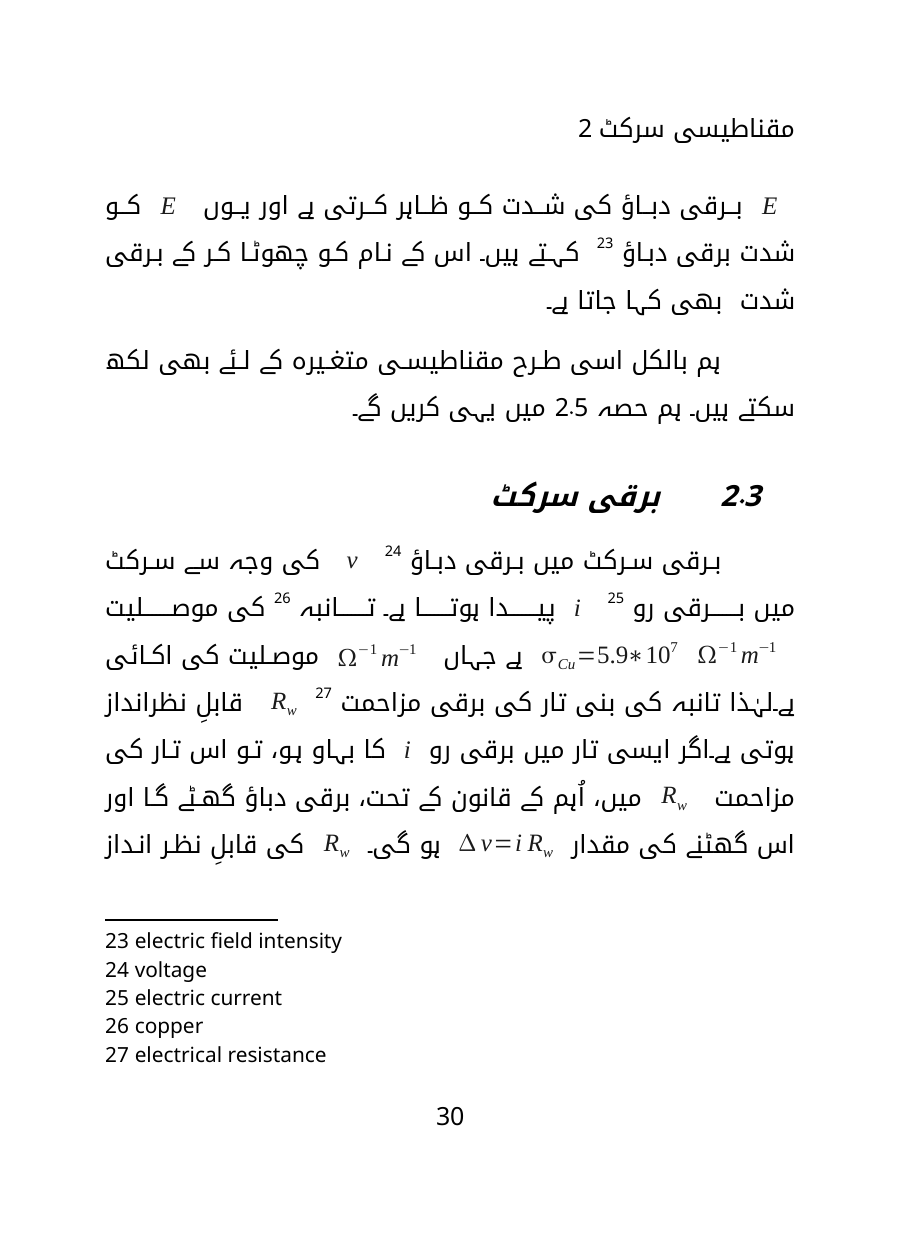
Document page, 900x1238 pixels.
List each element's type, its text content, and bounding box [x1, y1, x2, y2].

text copper [105, 1012, 795, 1040]
subtitle برقی سرکٹ [105, 469, 720, 525]
text electric field intensity [105, 926, 795, 955]
text electric current [105, 983, 795, 1012]
text voltage [105, 955, 795, 983]
text برقی سرکٹ میں برقی دباؤ کی وجہ سے سرکٹ میں برقی رو پیدا ہوتا ہے۔ تانبہ کی موصلیت ہے جہاں موصلیت کی اکائی ہے۔لہٰذا تانبہ کی بنی تار کی برقی مزاحمت قابلِ نظرانداز ہوتی ہے۔اگر ایسی تار میں برقی روکا بہاو ہو، تو اس تار کی مزاحمت میں، اُہم کے قانون کے تحت، برقی دباؤ گھٹے گا اور اس گھٹنے کی مقدارہو گی۔کی قابلِ نظر انداز ہونے کی وجہ سے یہ مقدار بھی قابلِ نظر انداز ہو گی۔ اس کا مطلب ہے کہ یہ تار برقی دباؤ کو، بغیر گھٹائے، ایک جگہ سے دوسری جگہ پہنچا سکتا ہے۔ اسی لئے تانبہ کی تار کو عموما برقی دباؤ ایک جگہ سے دوسری جگہ پہنچانے کے لئے استعمال کیا جاتا ہے اور اس کی مزاحمت کو صفر ہی سمجھا جاتا ہے۔ شکل 2.3 حصہ الف میں ایک ایسا ہی برقی سرکٹ دکھایا گیا ہے۔اس سرکٹ میں قل تار کی مزاحمتہے۔ اگر تار کی مزاحمت کو نظرانداز کیا جا سکے تو ہمیں سرکٹ 2.3 حصہ ب ملتا ہے۔اس سرکٹ میں برقی دباؤ کو مزاحمتتک بغیر کم کئے پہنچایا گیا ہے۔ [105, 537, 795, 869]
text ہیں۔ شکل سے واضع ہے کہ برقی رو سلاخ کی رقبہ عمودی تراشسے گزرتی ہے لہٰذا مساوات 2.10 کے تحتبرقی رو کی کثافت کو ظاہر کرتی ہے۔ اسی وجہ سےکو کثافتِ برقی رو ہی کہتے ہیں۔ اسی طرح مساوات 2.11 سے یہ واضع ہے کہبرقی دباؤ کی شدت کو ظاہر کرتی ہے اور یوں کو شدت برقی دباؤ کہتے ہیں۔ اس کے نام کو چھوٹا کر کے برقی شدت بھی کہا جاتا ہے۔ [105, 182, 795, 324]
text electrical resistance [105, 1040, 795, 1068]
text ہم بالکل اسی طرح مقناطیسی متغیرہ کے لئے بھی لکھ سکتے ہیں۔ ہم حصہ 2.5 میں یہی کریں گے۔ [105, 337, 795, 432]
